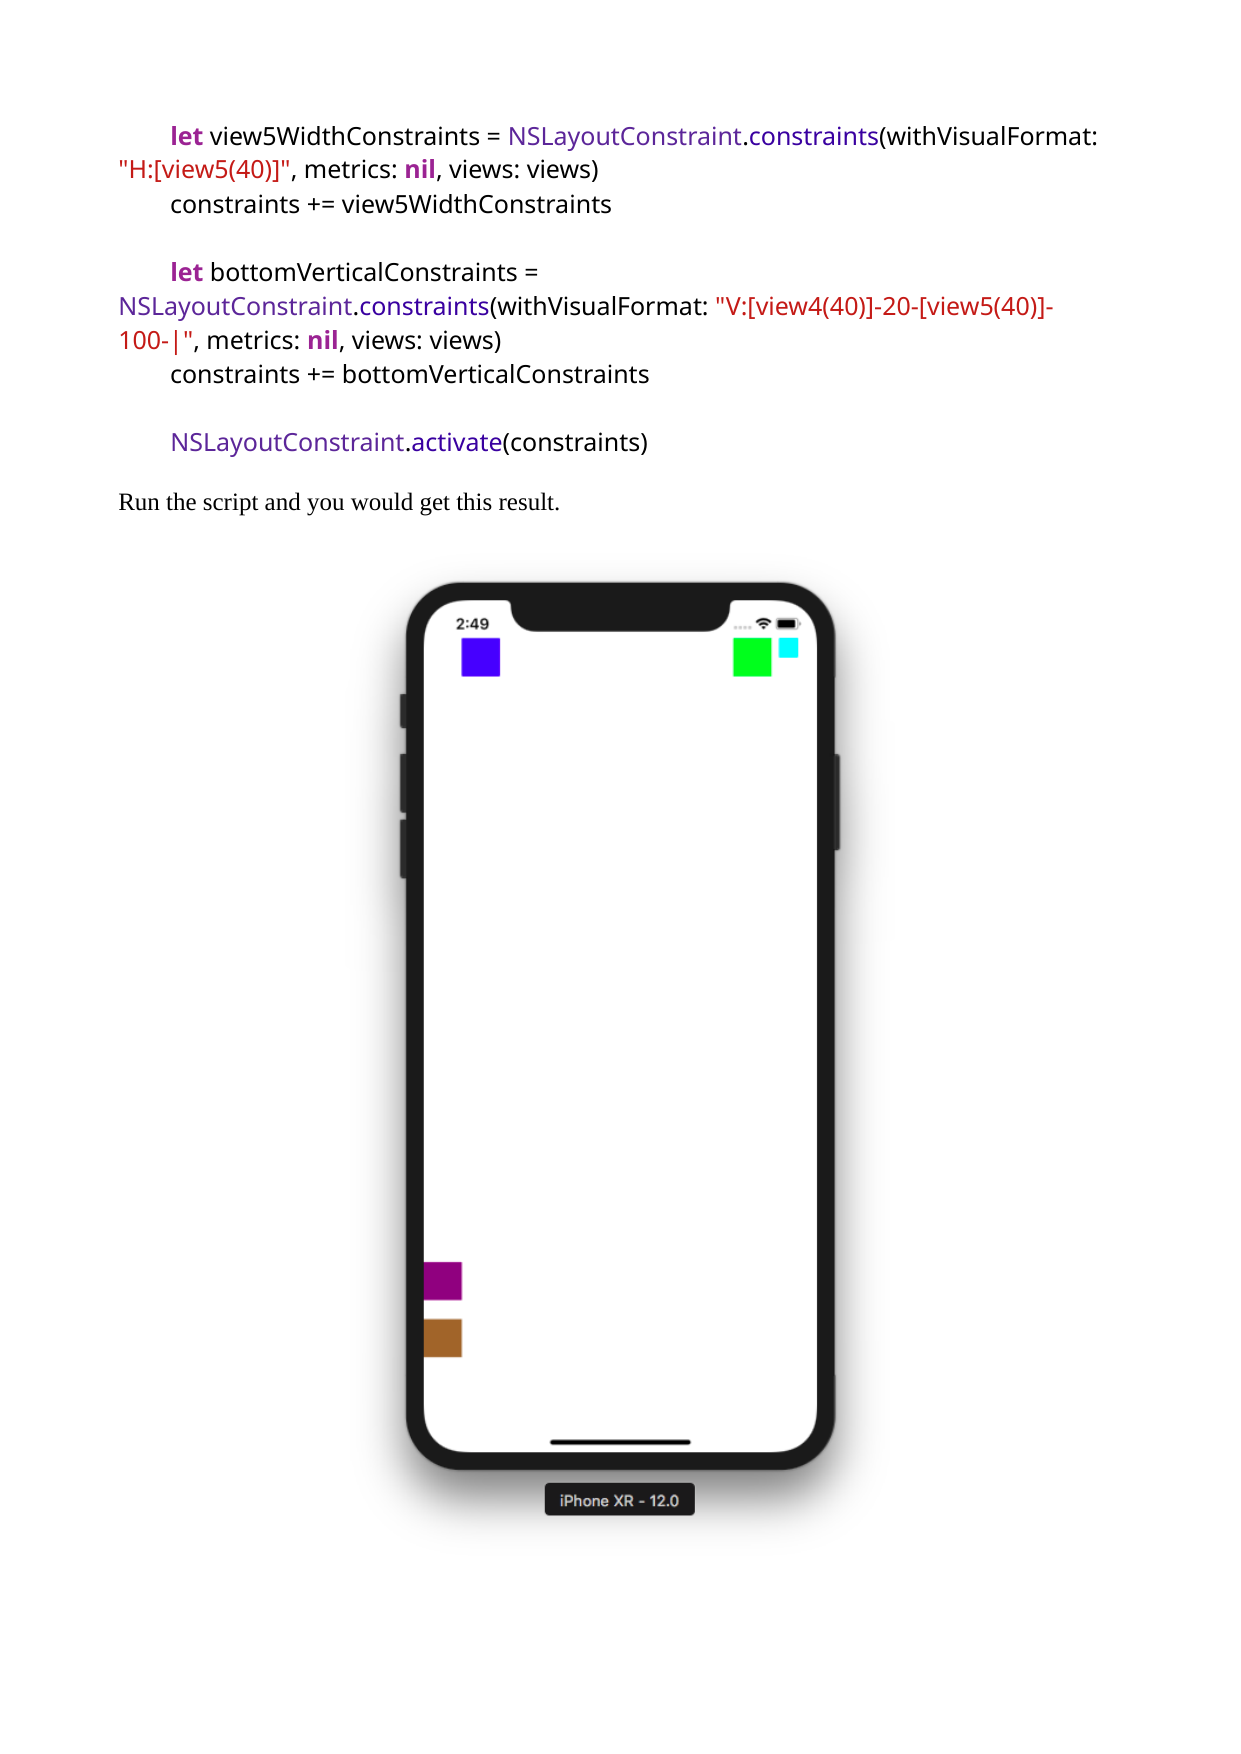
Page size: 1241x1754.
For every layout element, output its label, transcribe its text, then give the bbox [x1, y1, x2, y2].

text constraints += view5WidthConstraints [118, 186, 1122, 220]
text let bottomVerticalConstraints = NSLayoutConstraint.constraints(withVisualFormat: "V:[view4(40)]-20-[view5(40)]-100-|", metrics: nil, views: views) [118, 254, 1122, 357]
text let view5WidthConstraints = NSLayoutConstraint.constraints(withVisualFormat: "H:[view5(40)]", metrics: nil, views: views) [118, 118, 1122, 186]
text Run the script and you would get this result. [118, 487, 1122, 516]
text NSLayoutConstraint.activate(constraints) [118, 425, 1122, 459]
text constraints += bottomVerticalConstraints [118, 357, 1122, 391]
picture [330, 545, 911, 1565]
